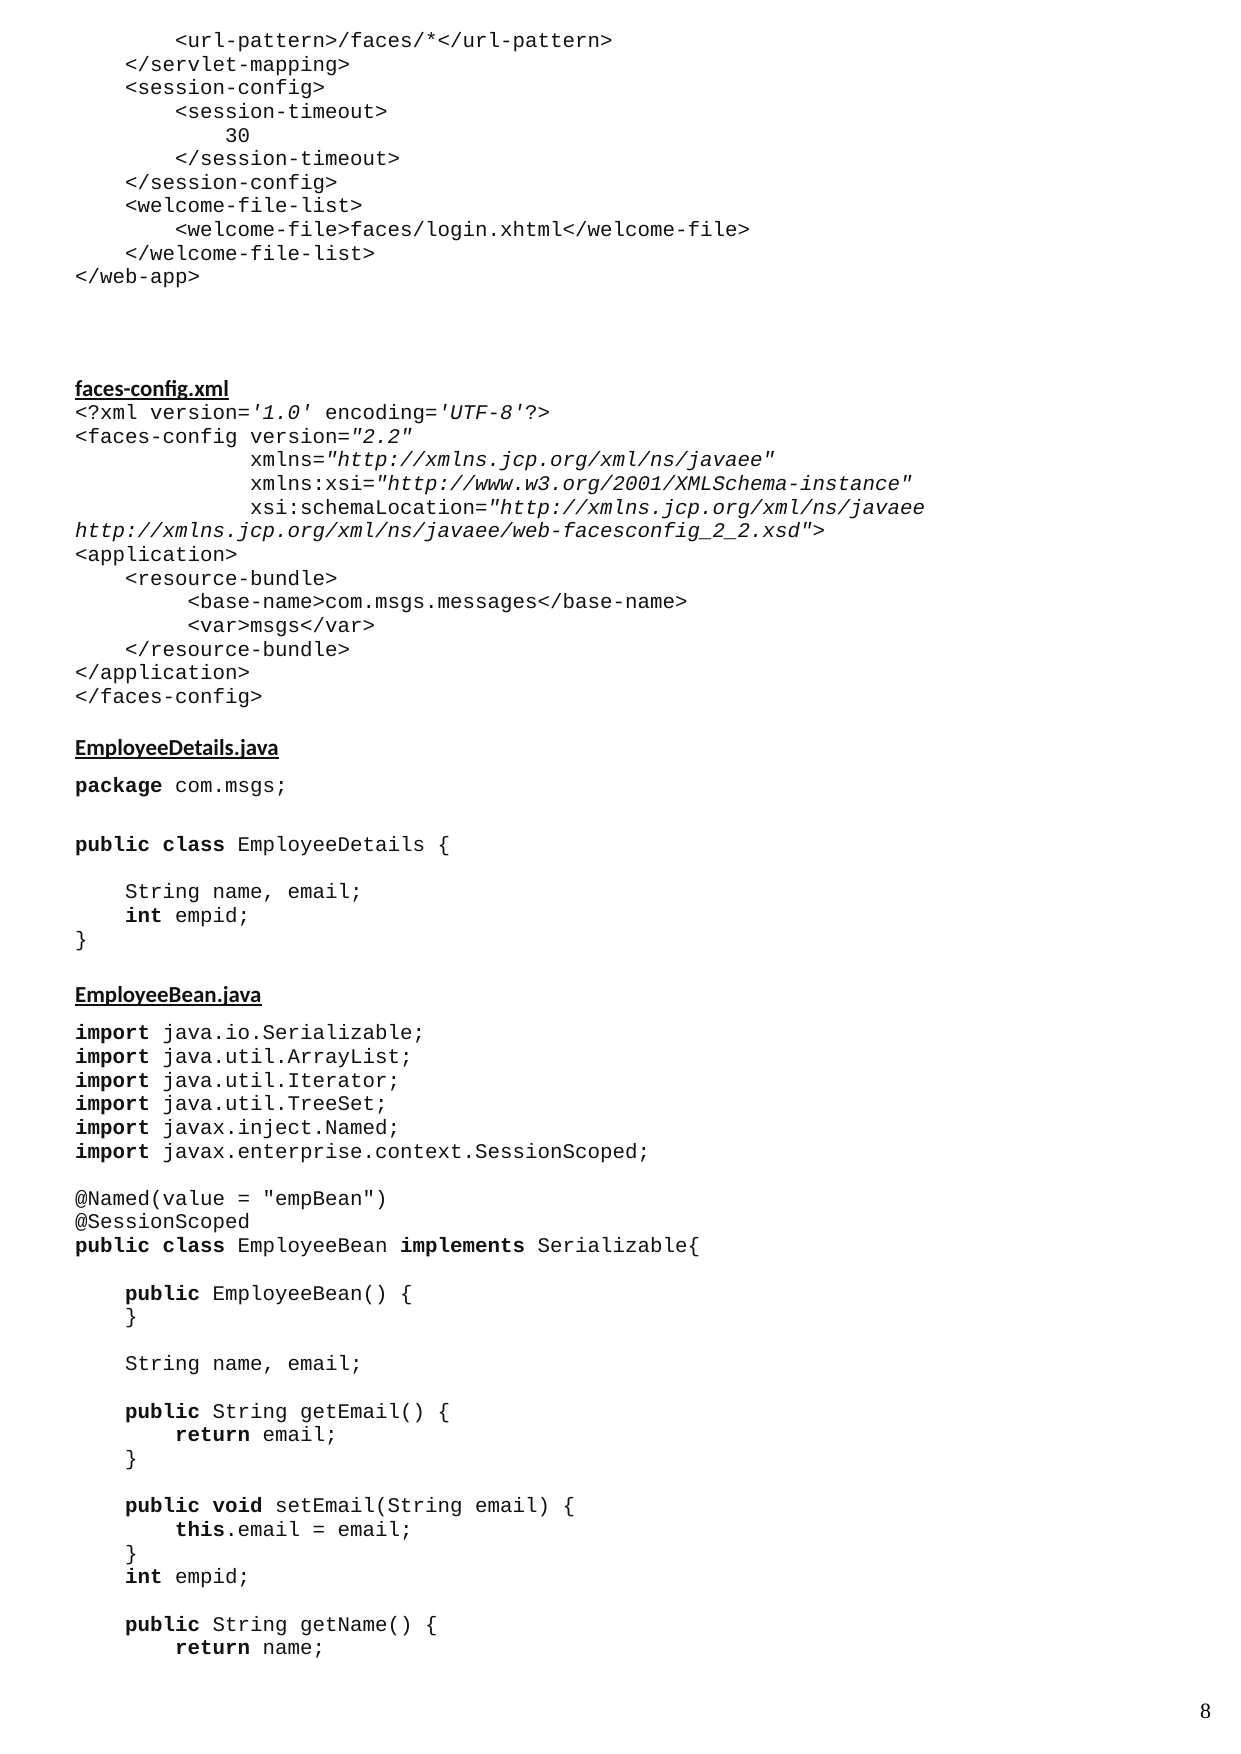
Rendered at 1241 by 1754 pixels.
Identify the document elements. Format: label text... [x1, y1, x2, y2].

text } [75, 1543, 1211, 1566]
text public String getEmail() { [75, 1401, 1211, 1424]
text </servlet-mapping> [75, 54, 1211, 77]
text xmlns="http://xmlns.jcp.org/xml/ns/javaee" [75, 449, 1211, 473]
text 30 [75, 124, 1211, 148]
text this.email = email; [75, 1519, 1211, 1543]
text <welcome-file>faces/login.xhtml</welcome-file> [75, 219, 1211, 243]
text @SessionScoped [75, 1212, 1211, 1235]
text } [75, 1306, 1211, 1330]
text EmployeeDetails.java [75, 733, 1211, 761]
text public String getName() { [75, 1613, 1211, 1637]
text <session-config> [75, 77, 1211, 101]
text public EmployeeBean() { [75, 1282, 1211, 1306]
text } [75, 1448, 1211, 1472]
text </application> [75, 662, 1211, 686]
text </session-config> [75, 172, 1211, 196]
text <?xml version='1.0' encoding='UTF-8'?> [75, 402, 1211, 426]
text import java.util.TreeSet; [75, 1093, 1211, 1117]
text String name, email; [75, 881, 1211, 905]
text import javax.inject.Named; [75, 1117, 1211, 1141]
text import javax.enterprise.context.SessionScoped; [75, 1141, 1211, 1164]
text <url-pattern>/faces/*</url-pattern> [75, 30, 1211, 54]
text public class EmployeeDetails { [75, 834, 1211, 858]
text </resource-bundle> [75, 638, 1211, 662]
text } [75, 929, 1211, 952]
text <var>msgs</var> [75, 615, 1211, 638]
text </session-timeout> [75, 148, 1211, 172]
text <application> [75, 544, 1211, 568]
text </welcome-file-list> [75, 243, 1211, 266]
text <resource-bundle> [75, 568, 1211, 591]
text </faces-config> [75, 686, 1211, 709]
text return name; [75, 1637, 1211, 1661]
text package com.msgs; [75, 775, 1211, 799]
text String name, email; [75, 1353, 1211, 1377]
text faces-config.xml [75, 374, 1211, 402]
text int empid; [75, 905, 1211, 929]
text import java.util.Iterator; [75, 1070, 1211, 1093]
text public class EmployeeBean implements Serializable{ [75, 1235, 1211, 1259]
text </web-app> [75, 266, 1211, 290]
text <welcome-file-list> [75, 196, 1211, 219]
text @Named(value = "empBean") [75, 1188, 1211, 1212]
text <base-name>com.msgs.messages</base-name> [75, 591, 1211, 615]
text public void setEmail(String email) { [75, 1495, 1211, 1519]
text import java.io.Serializable; [75, 1022, 1211, 1046]
text <faces-config version="2.2" [75, 426, 1211, 449]
text EmployeeBean.java [75, 980, 1211, 1008]
text xmlns:xsi="http://www.w3.org/2001/XMLSchema-instance" [75, 473, 1211, 497]
text xsi:schemaLocation="http://xmlns.jcp.org/xml/ns/javaee http://xmlns.jcp.org/xml/ns/javaee/web-facesconfig_2_2.xsd"> [75, 497, 1211, 544]
text int empid; [75, 1566, 1211, 1590]
text <session-timeout> [75, 101, 1211, 124]
text import java.util.ArrayList; [75, 1046, 1211, 1070]
text return email; [75, 1424, 1211, 1448]
